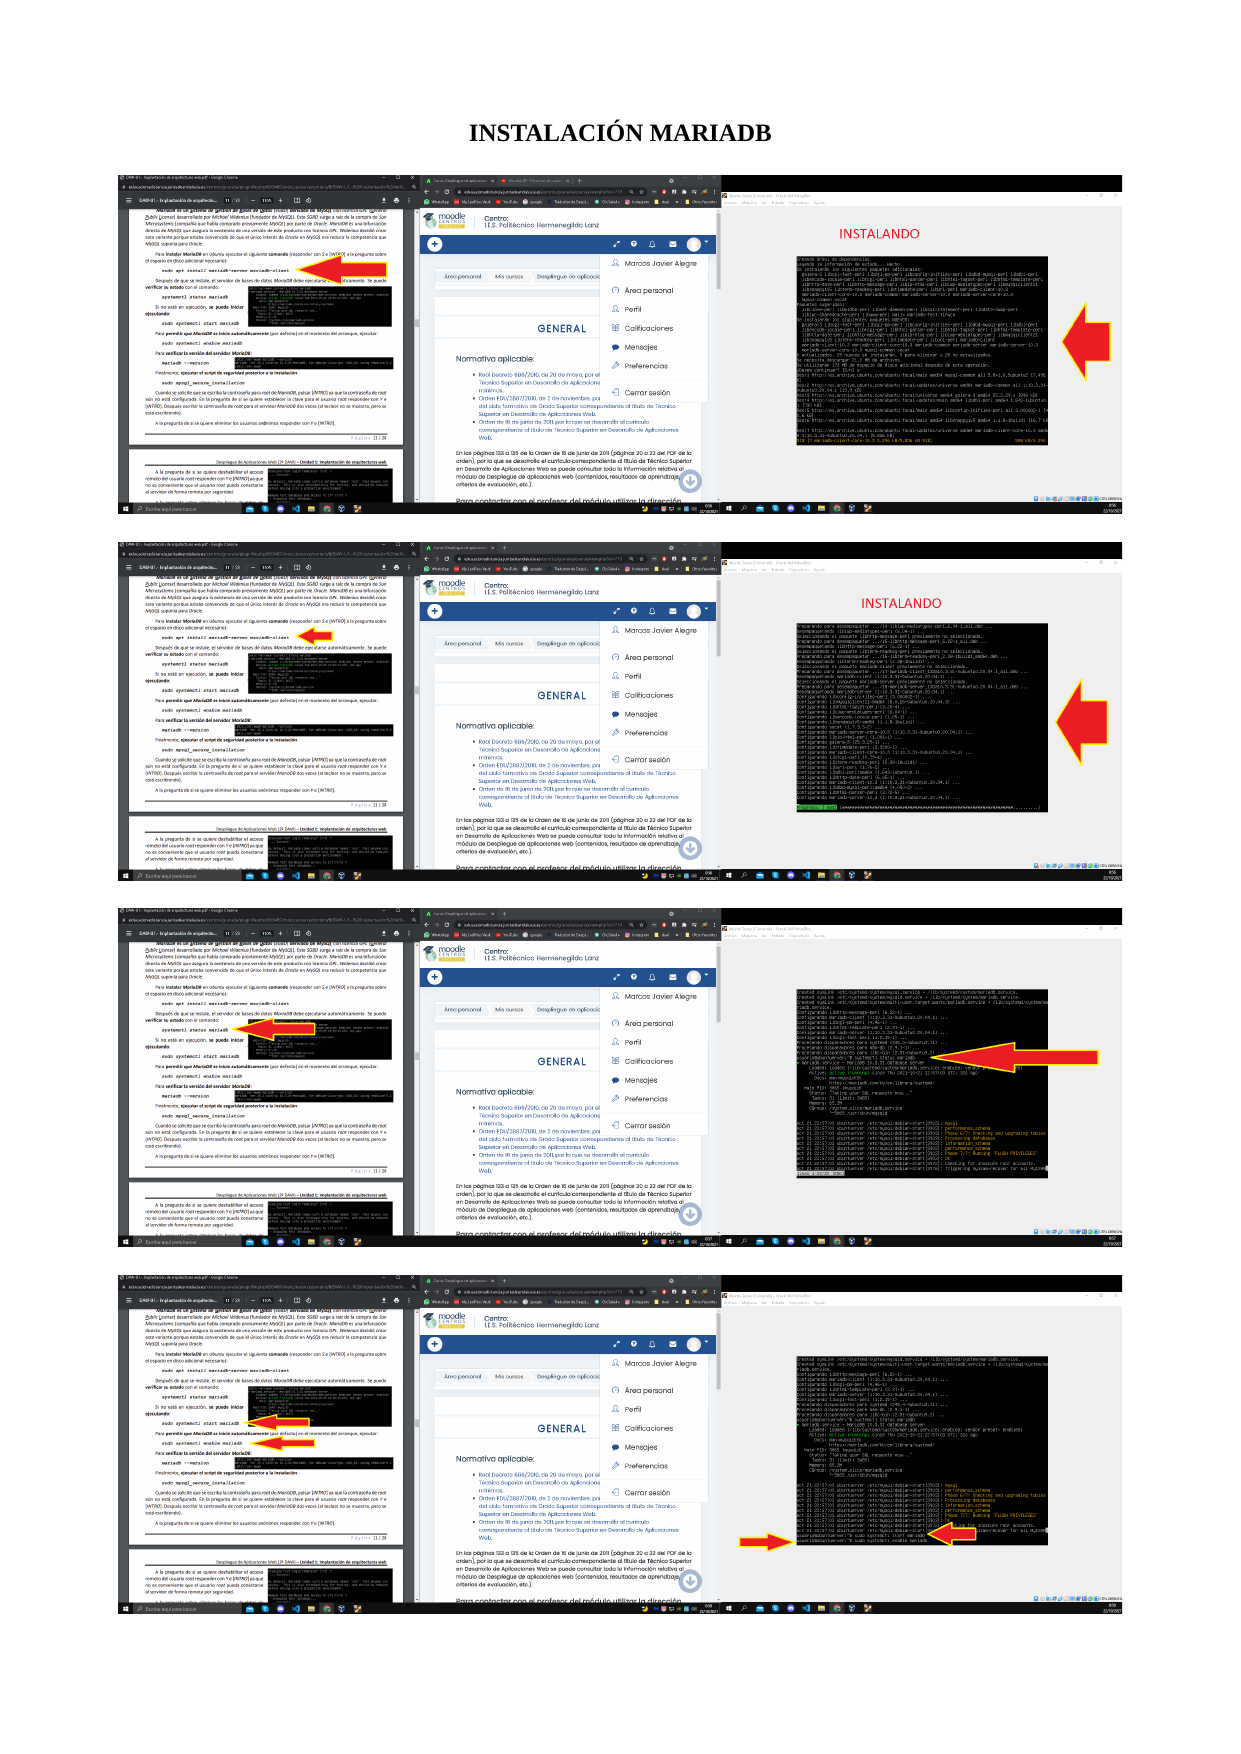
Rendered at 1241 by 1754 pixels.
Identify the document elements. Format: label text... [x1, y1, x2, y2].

picture [118, 1275, 1123, 1614]
picture [118, 542, 1123, 881]
text INSTALACIÓN MARIADB [118, 118, 1122, 147]
picture [118, 908, 1123, 1247]
picture [118, 175, 1123, 514]
